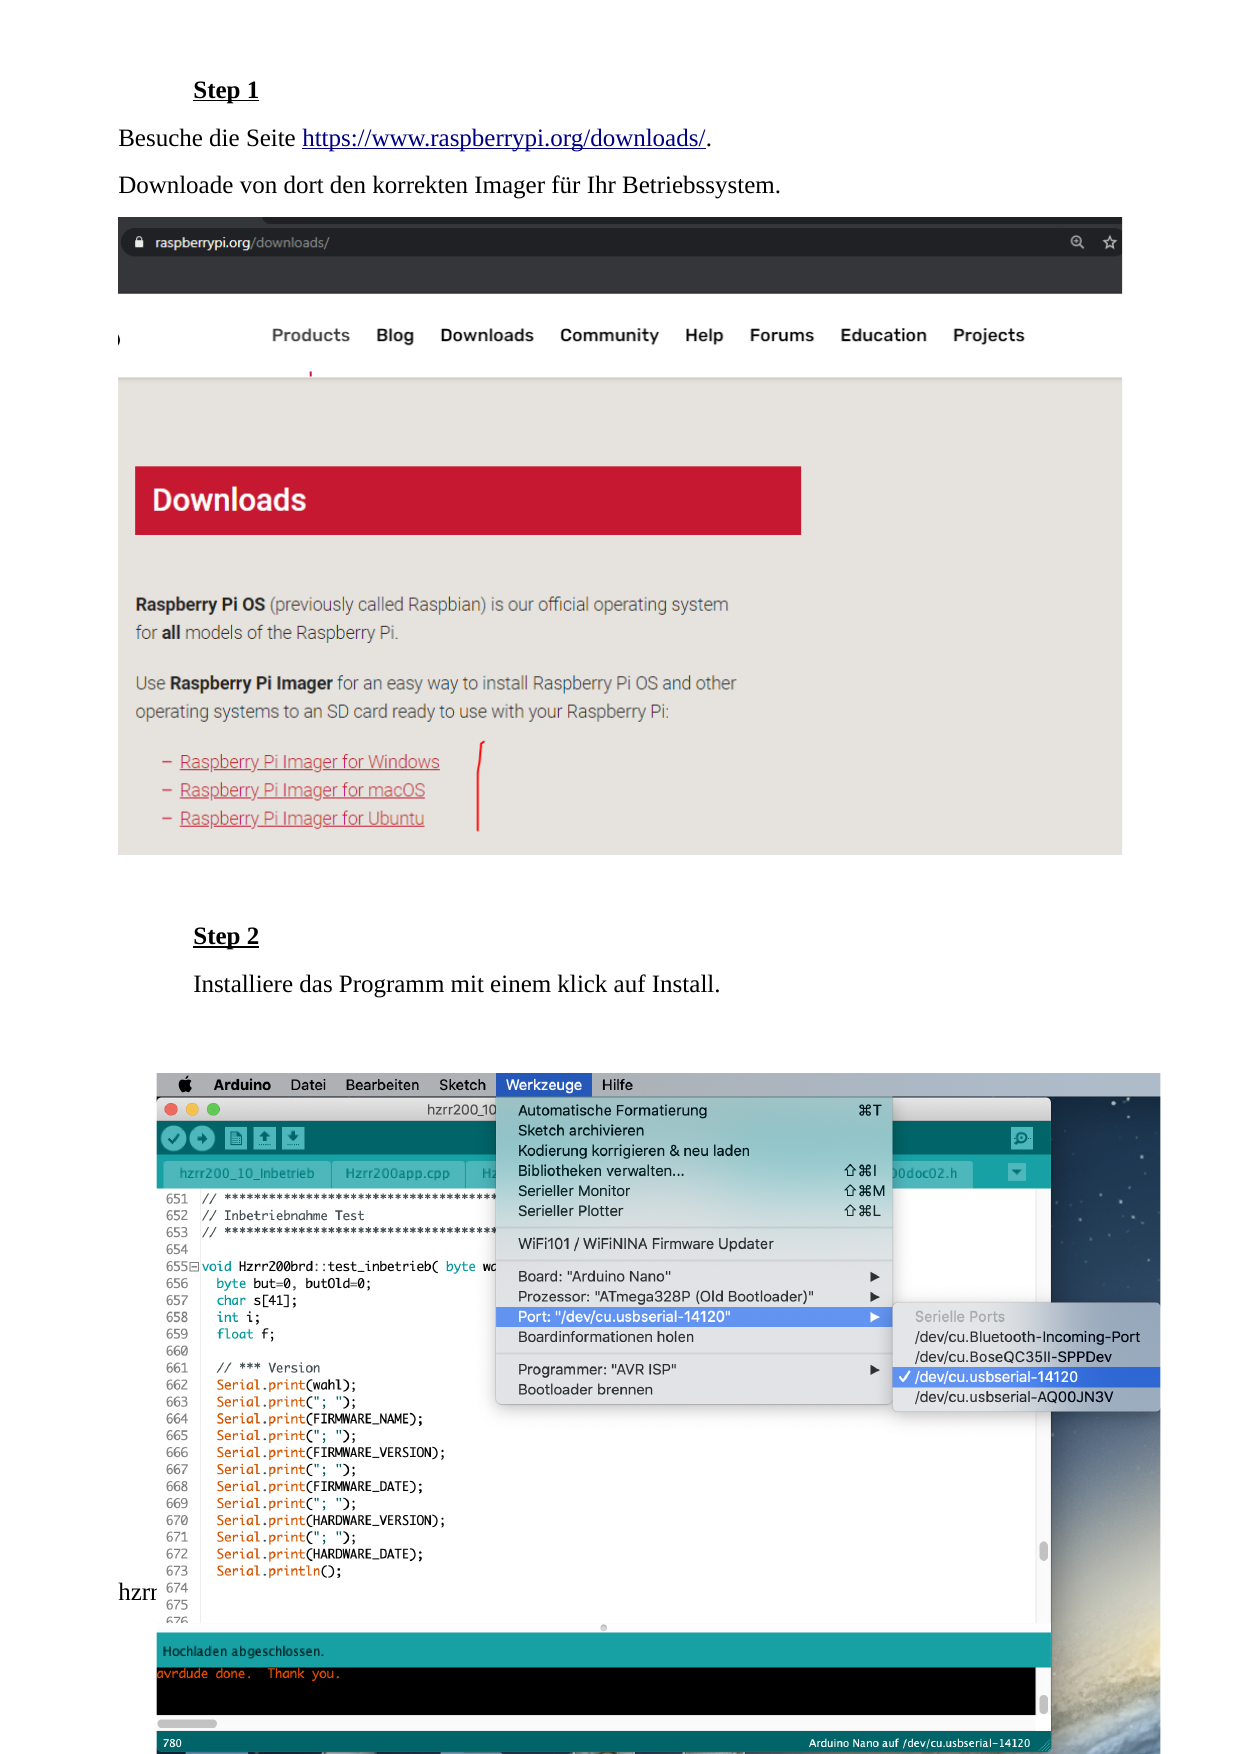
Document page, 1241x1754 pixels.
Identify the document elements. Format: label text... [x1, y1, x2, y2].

text Downloade von dort den korrekten Imager für Ihr Betriebssystem. [118, 170, 1122, 199]
text Installiere das Programm mit einem klick auf Install. [118, 969, 1122, 998]
text Step 1 [118, 75, 1122, 104]
text Besuche die Seite https://www.raspberrypi.org/downloads/. [118, 123, 1122, 151]
text Step 2 [118, 921, 1122, 950]
